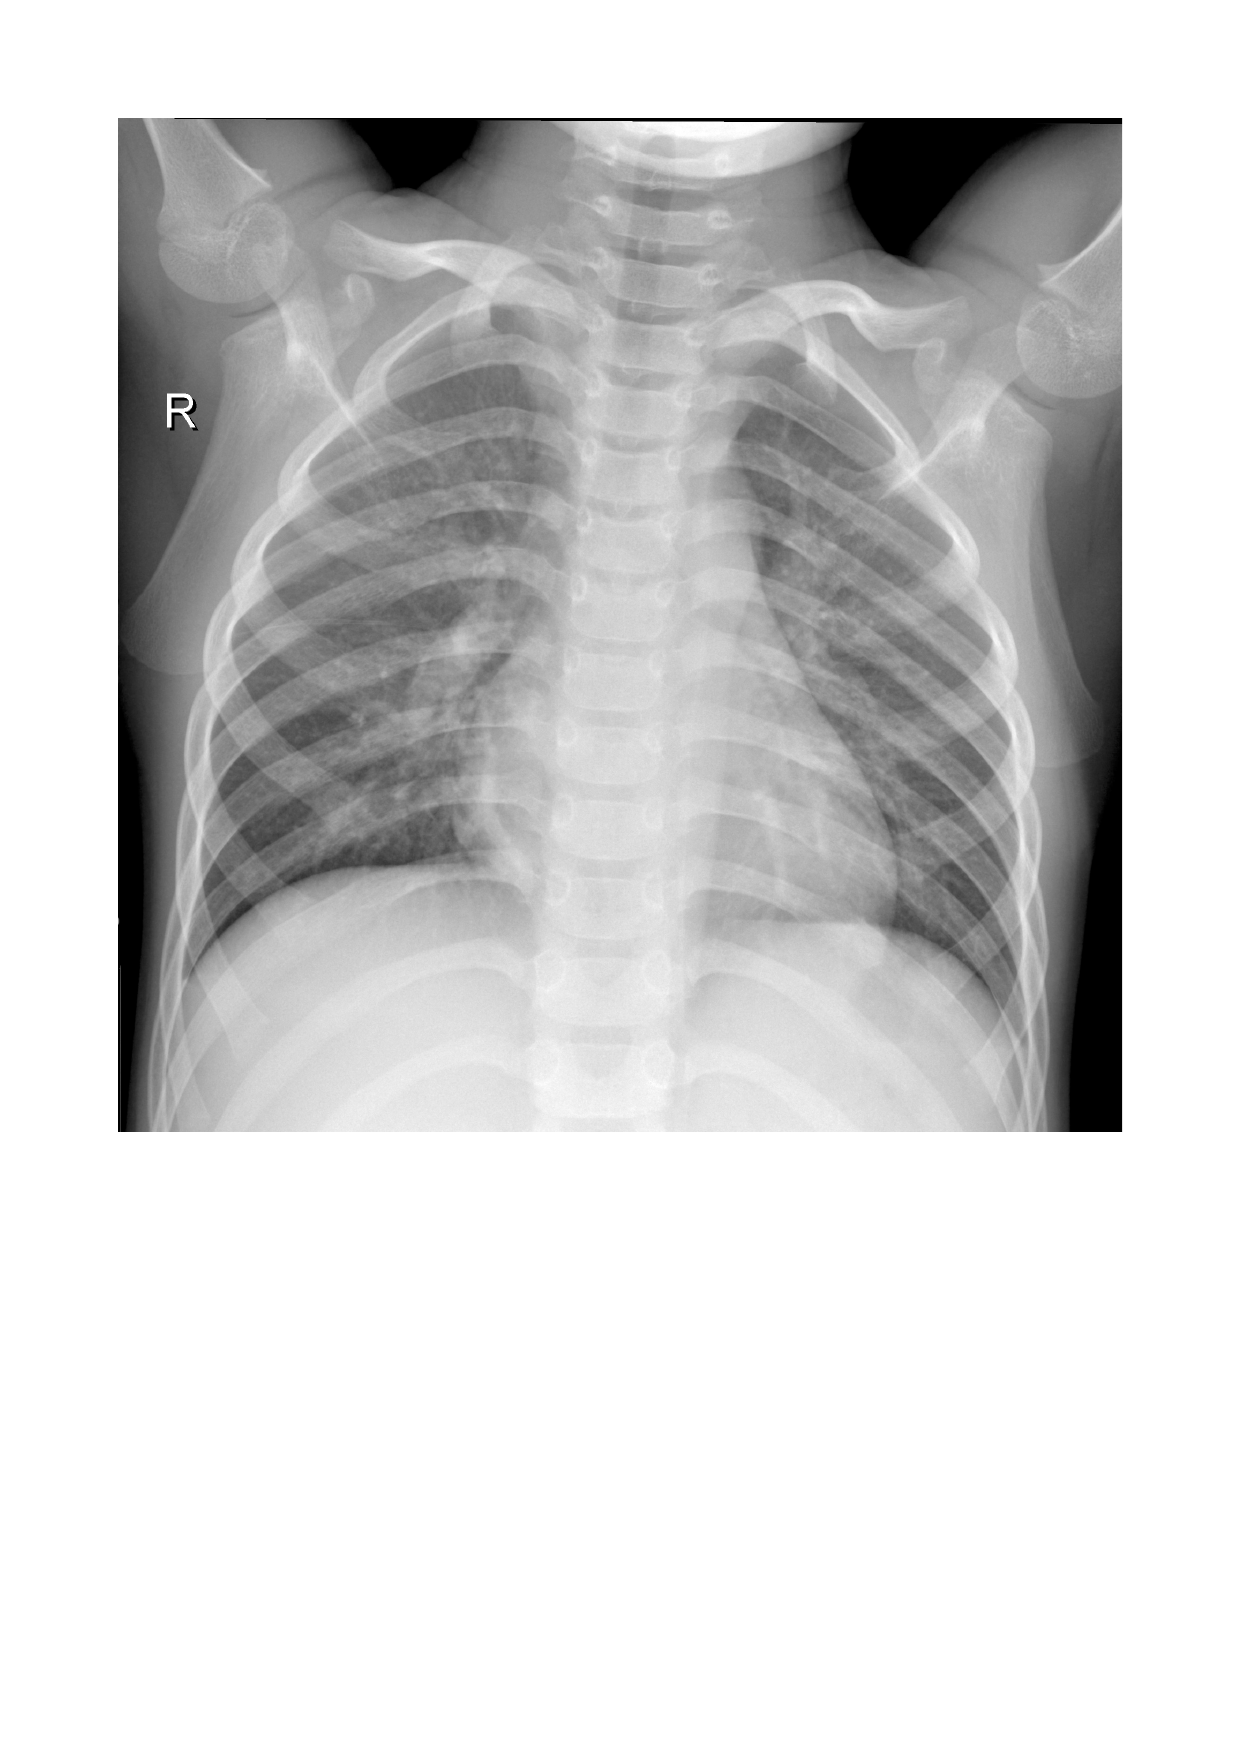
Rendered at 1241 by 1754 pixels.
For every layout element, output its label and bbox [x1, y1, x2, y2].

picture [118, 118, 1123, 1132]
